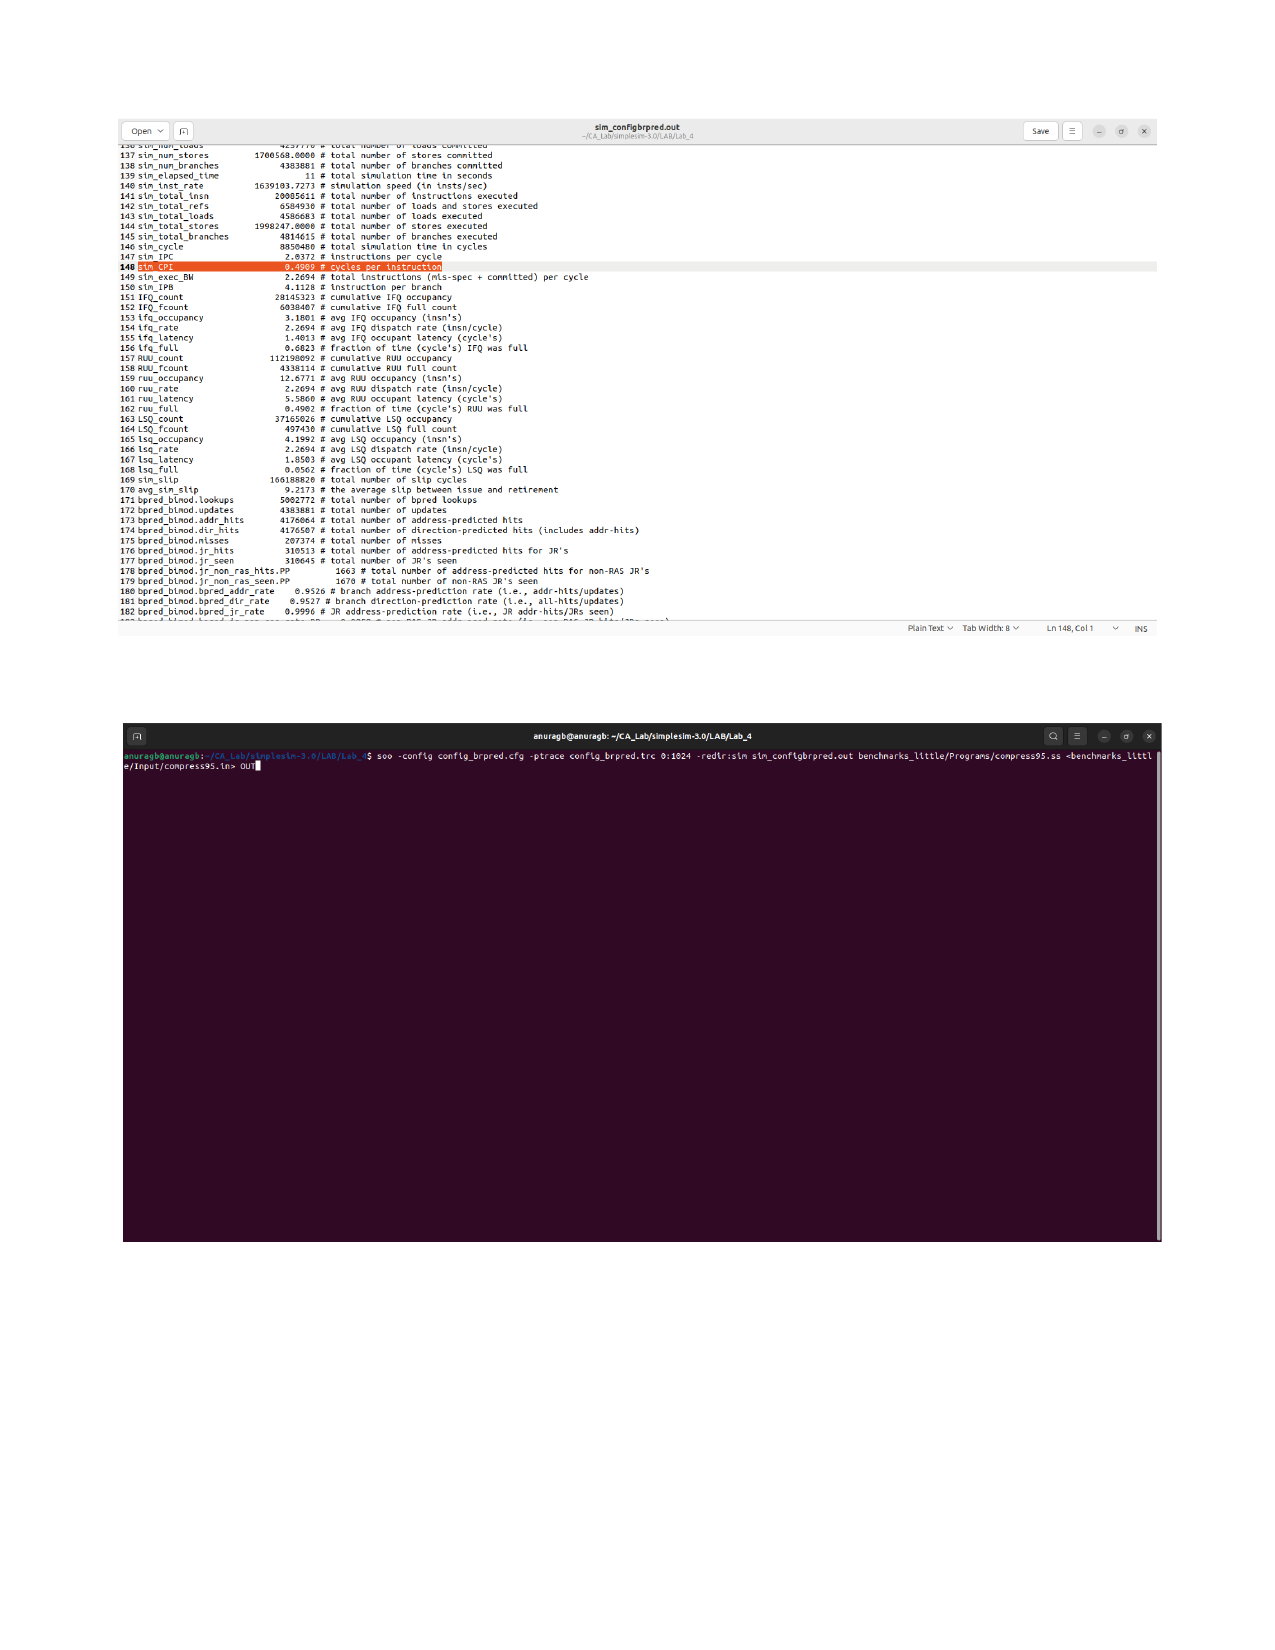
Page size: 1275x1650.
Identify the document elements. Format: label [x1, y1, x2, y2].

picture [118, 118, 1157, 636]
picture [123, 723, 1162, 1242]
